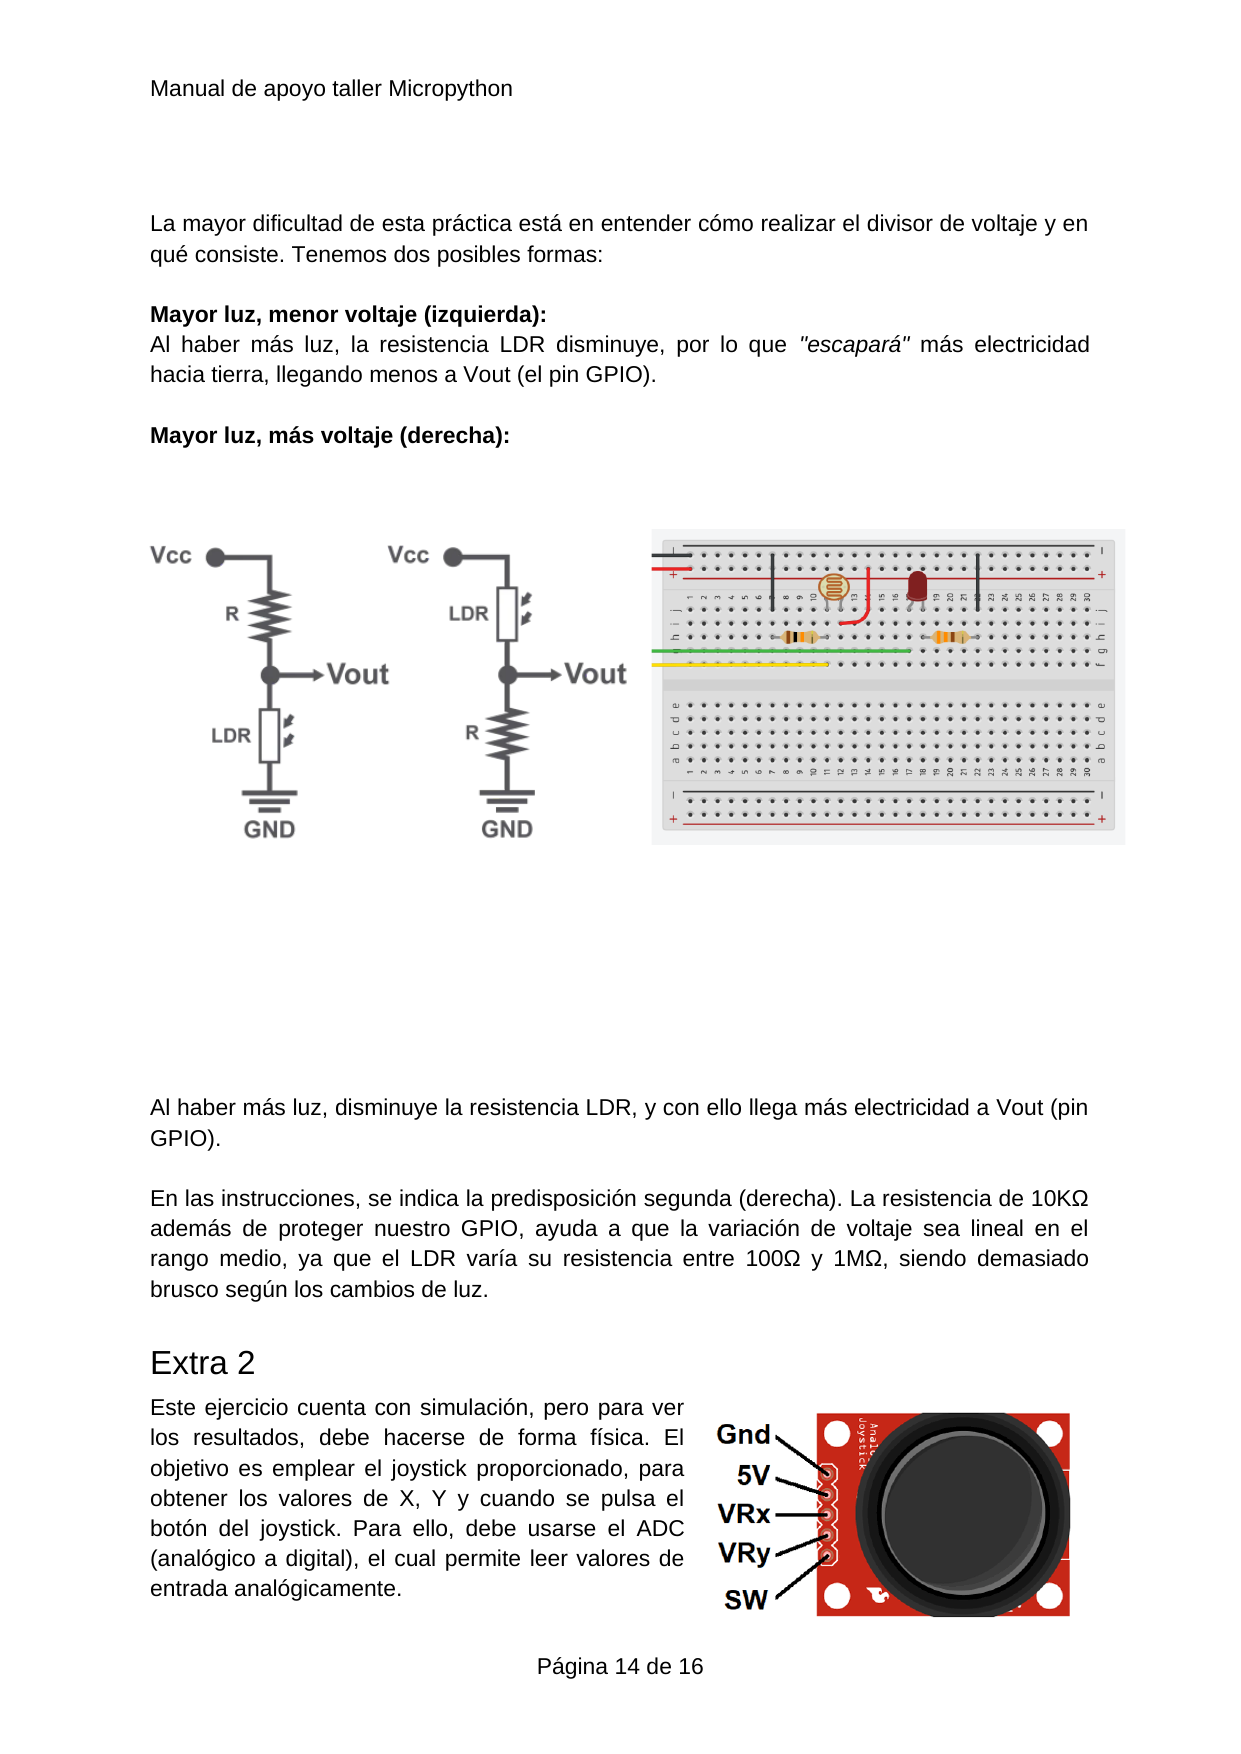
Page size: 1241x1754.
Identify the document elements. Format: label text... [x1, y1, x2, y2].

picture [139, 530, 645, 858]
text Este ejercicio cuenta con simulación, pero para ver los resultados, debe hacerse de forma física. El objetivo es emplear el joystick proporcionado, para obtener los valores de X, Y y cuando se pulsa el botón del joystick. Para ello, debe usarse el ADC (analógico a digital), el cual permite leer valores de entrada analógicamente. [150, 1394, 1090, 1602]
picture [651, 529, 1126, 845]
text En las instrucciones, se indica la predisposición segunda (derecha). La resistencia de 10KΩ además de proteger nuestro GPIO, ayuda a que la variación de voltaje sea lineal en el rango medio, ya que el LDR varía su resistencia entre 100Ω y 1MΩ, siendo demasiado brusco según los cambios de luz. [150, 1185, 1090, 1302]
text Mayor luz, más voltaje (derecha): [150, 422, 1090, 448]
subtitle Extra 2 [150, 1343, 1090, 1382]
text Al haber más luz, disminuye la resistencia LDR, y con ello llega más electricidad a Vout (pin GPIO). [150, 1094, 1090, 1151]
picture [703, 1397, 1079, 1624]
text Mayor luz, menor voltaje (izquierda): [150, 301, 1090, 327]
text La mayor dificultad de esta práctica está en entender cómo realizar el divisor de voltaje y en qué consiste. Tenemos dos posibles formas: [150, 210, 1090, 267]
text Al haber más luz, la resistencia LDR disminuye, por lo que "escapará" más electricidad hacia tierra, llegando menos a Vout (el pin GPIO). [150, 331, 1090, 388]
